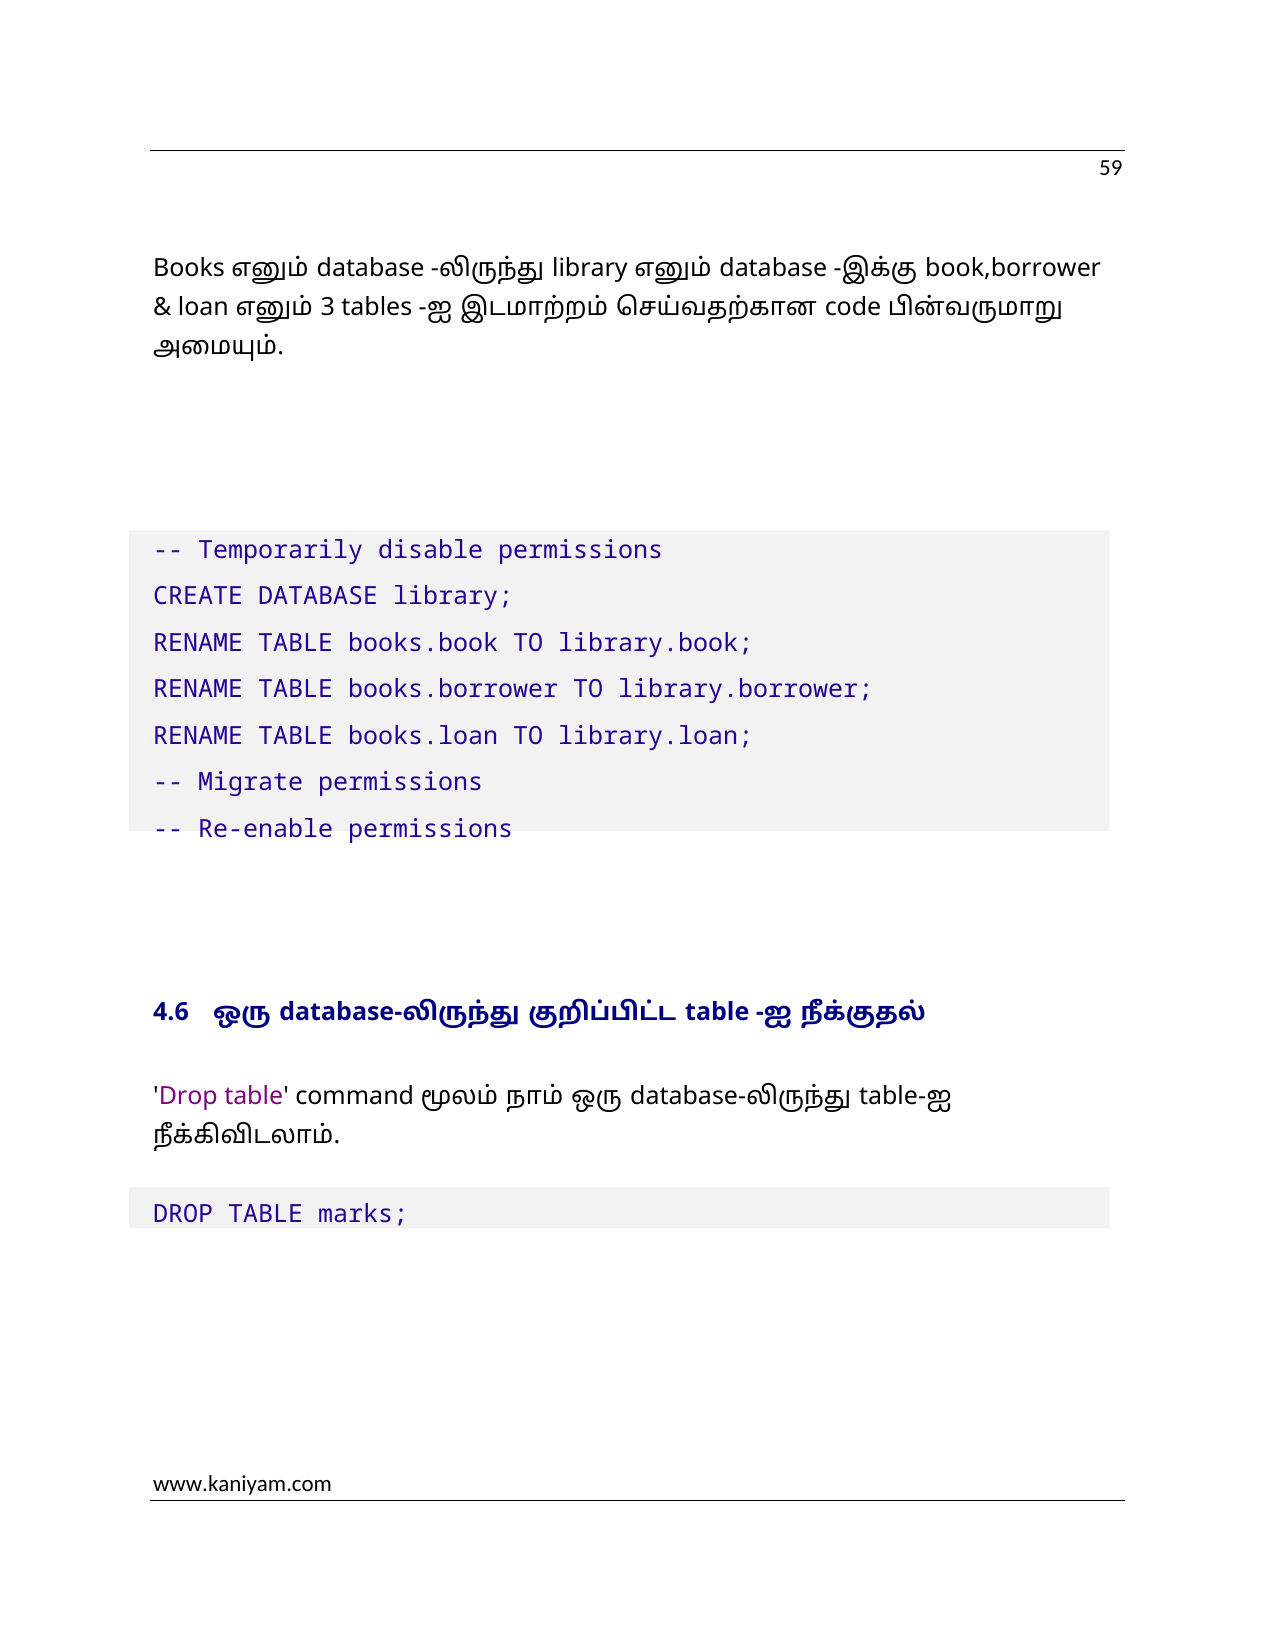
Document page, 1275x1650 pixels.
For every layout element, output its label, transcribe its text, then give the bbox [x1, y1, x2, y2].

text Books எனும் database -லிருந்து library எனும் database -இக்கு book,borrower & loan எனும் 3 tables -ஐ இடமாற்றம் செய்வதற்கான code பின்வருமாறு அமையும். [153, 250, 1122, 362]
text 'Drop table' command மூலம் நாம் ஒரு database-லிருந்து table-ஐ நீக்கிவிடலாம். [153, 1078, 1122, 1151]
text -- Re-enable permissions [153, 811, 1122, 845]
subtitle ஒரு database-லிருந்து குறிப்பிட்ட table -ஐ நீக்குதல் [153, 993, 1122, 1027]
text DROP TABLE marks; [1110, 1195, 1122, 1229]
